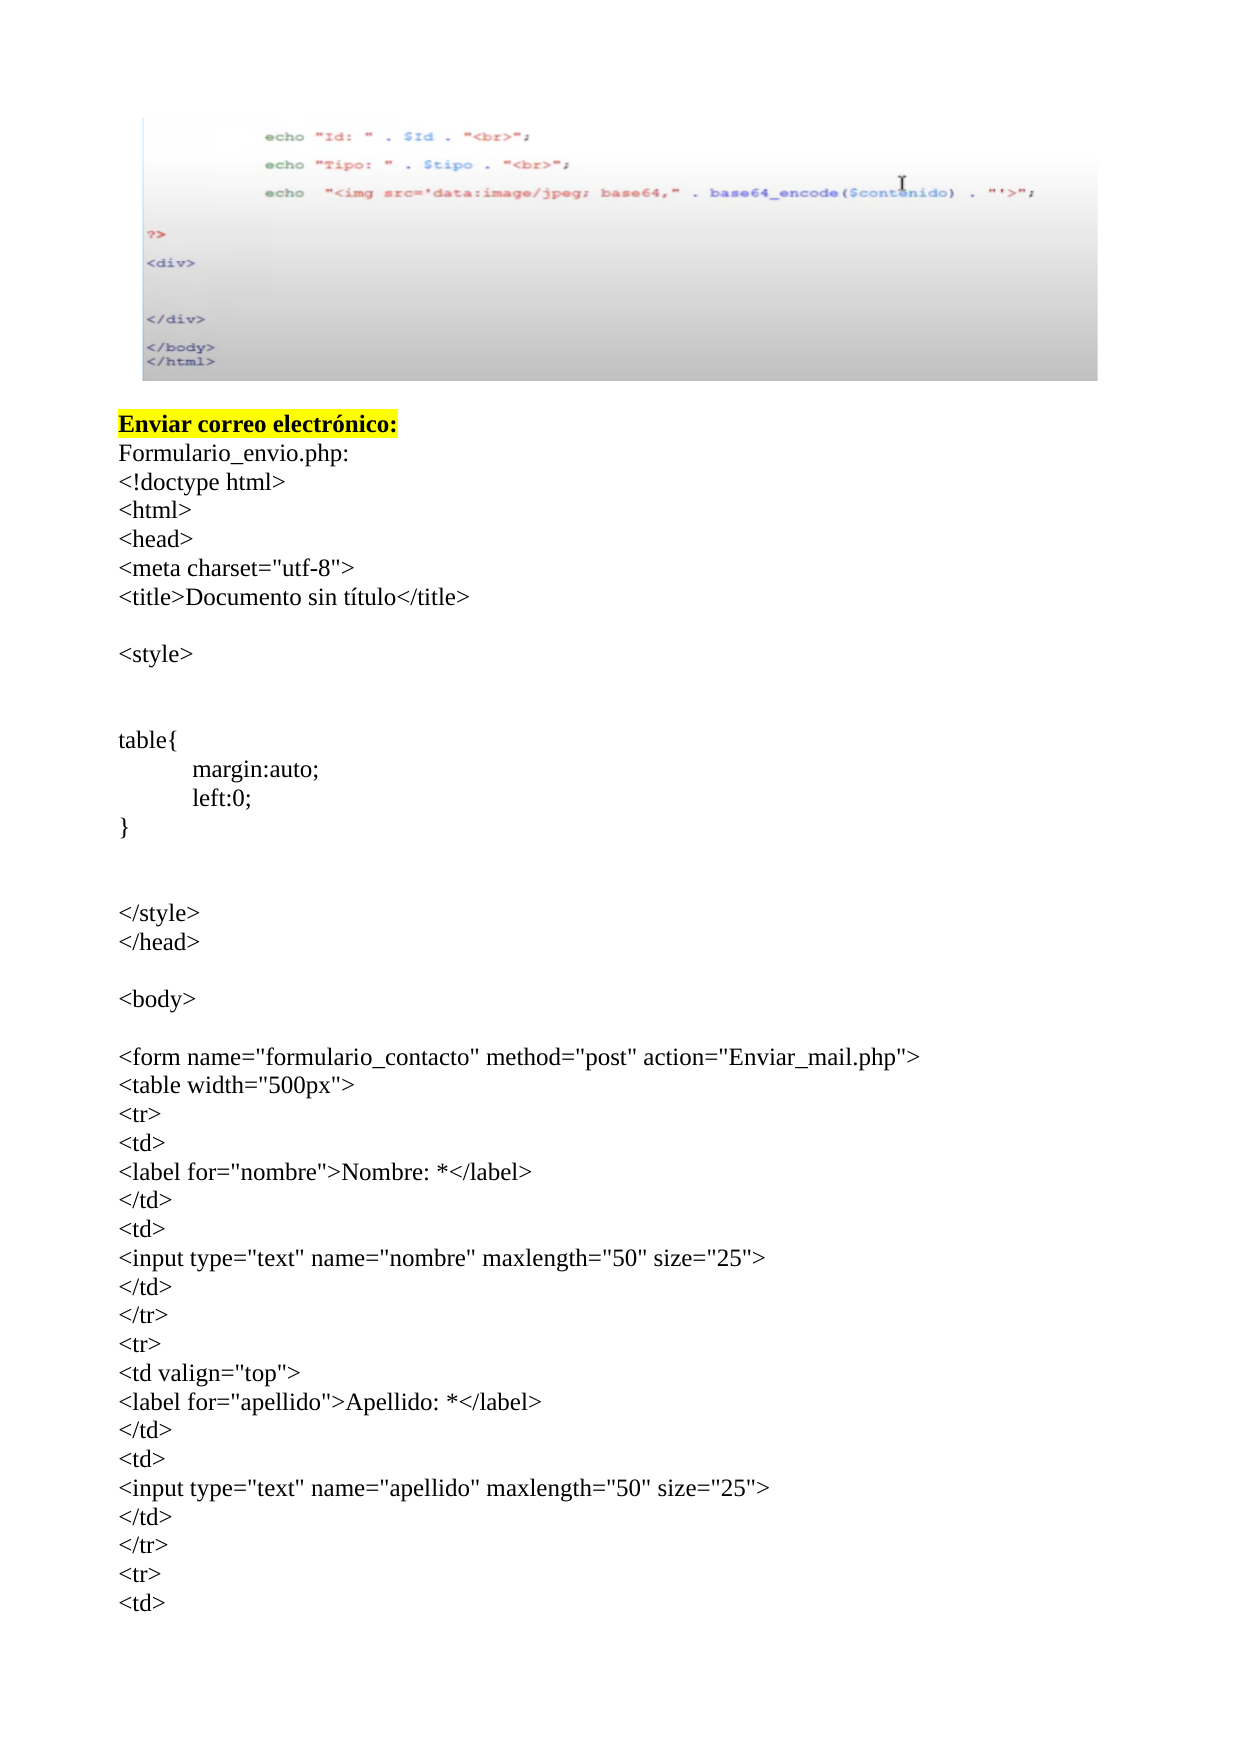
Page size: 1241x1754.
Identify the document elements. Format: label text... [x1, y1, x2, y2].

text <td> [118, 1128, 1122, 1157]
text <tr> [118, 1329, 1122, 1358]
text <!doctype html> [118, 467, 1122, 496]
text margin:auto; [118, 754, 1122, 783]
text <table width="500px"> [118, 1071, 1122, 1099]
text <title>Documento sin título</title> [118, 582, 1122, 611]
text <label for="apellido">Apellido: *</label> [118, 1387, 1122, 1416]
text table{ [118, 726, 1122, 754]
text <body> [118, 984, 1122, 1013]
text <td> [118, 1214, 1122, 1243]
text </td> [118, 1502, 1122, 1531]
text <input type="text" name="apellido" maxlength="50" size="25"> [118, 1473, 1122, 1502]
text <input type="text" name="nombre" maxlength="50" size="25"> [118, 1243, 1122, 1272]
text Enviar correo electrónico: [118, 409, 1122, 438]
text <style> [118, 639, 1122, 668]
text <label for="nombre">Nombre: *</label> [118, 1157, 1122, 1186]
text </style> [118, 898, 1122, 927]
text </td> [118, 1186, 1122, 1214]
text <tr> [118, 1099, 1122, 1128]
text <html> [118, 496, 1122, 524]
text <td> [118, 1588, 1122, 1617]
text </head> [118, 927, 1122, 956]
text left:0; [118, 783, 1122, 812]
text </td> [118, 1272, 1122, 1301]
text <td> [118, 1444, 1122, 1473]
text <tr> [118, 1559, 1122, 1588]
text } [118, 812, 1122, 841]
text <td valign="top"> [118, 1358, 1122, 1387]
text <head> [118, 524, 1122, 553]
text <form name="formulario_contacto" method="post" action="Enviar_mail.php"> [118, 1042, 1122, 1071]
picture [142, 118, 1098, 381]
text <meta charset="utf-8"> [118, 553, 1122, 582]
text </tr> [118, 1531, 1122, 1559]
text </tr> [118, 1301, 1122, 1329]
text Formulario_envio.php: [118, 438, 1122, 467]
text </td> [118, 1416, 1122, 1444]
